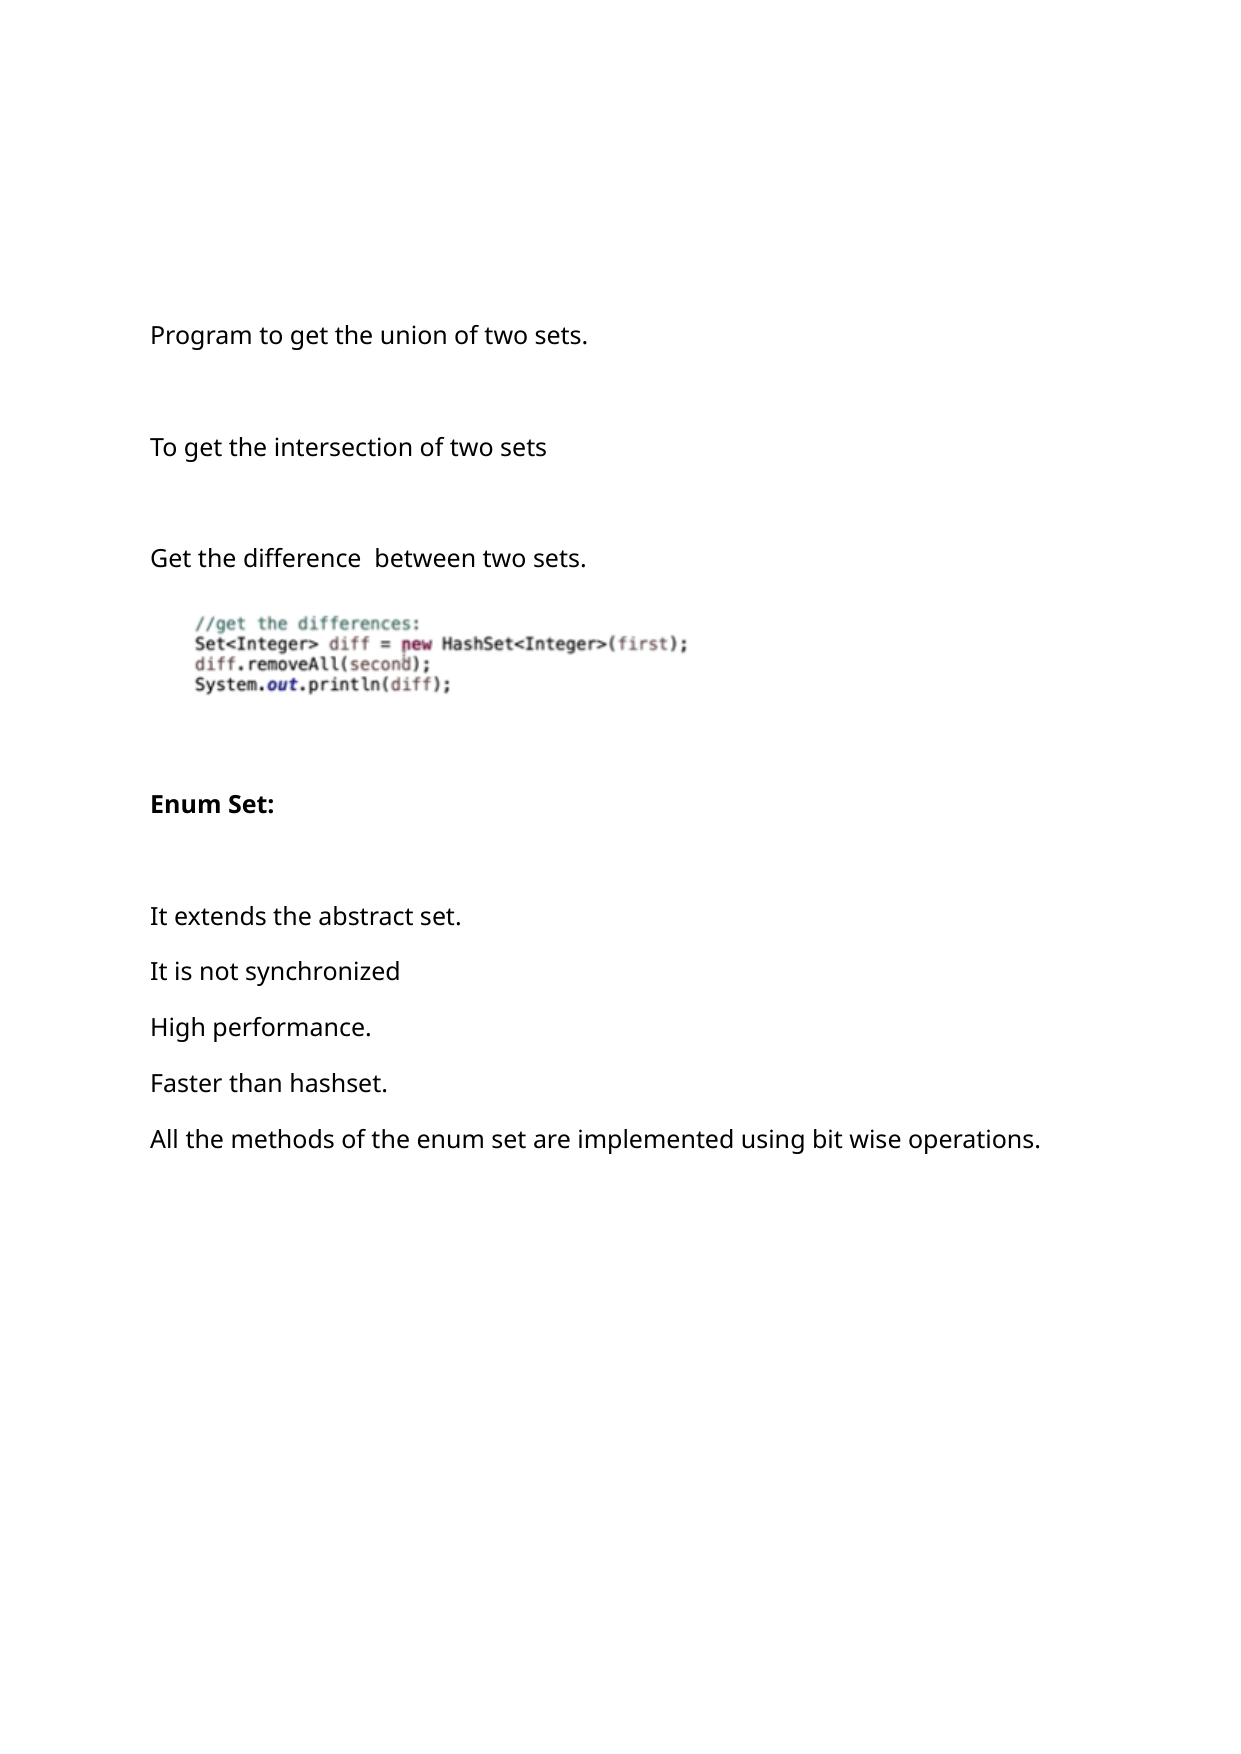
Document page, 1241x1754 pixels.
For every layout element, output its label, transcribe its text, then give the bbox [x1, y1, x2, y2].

text Get the difference between two sets. [150, 541, 1090, 575]
text To get the intersection of two sets [150, 429, 1090, 463]
text It is not synchronized [150, 954, 1090, 988]
text All the methods of the enum set are implemented using bit wise operations. [150, 1121, 1090, 1156]
text It extends the abstract set. [150, 898, 1090, 932]
text High performance. [150, 1010, 1090, 1044]
text Faster than hashset. [150, 1066, 1090, 1100]
text Program to get the union of two sets. [150, 317, 1090, 352]
text Enum Set: [150, 786, 1090, 821]
